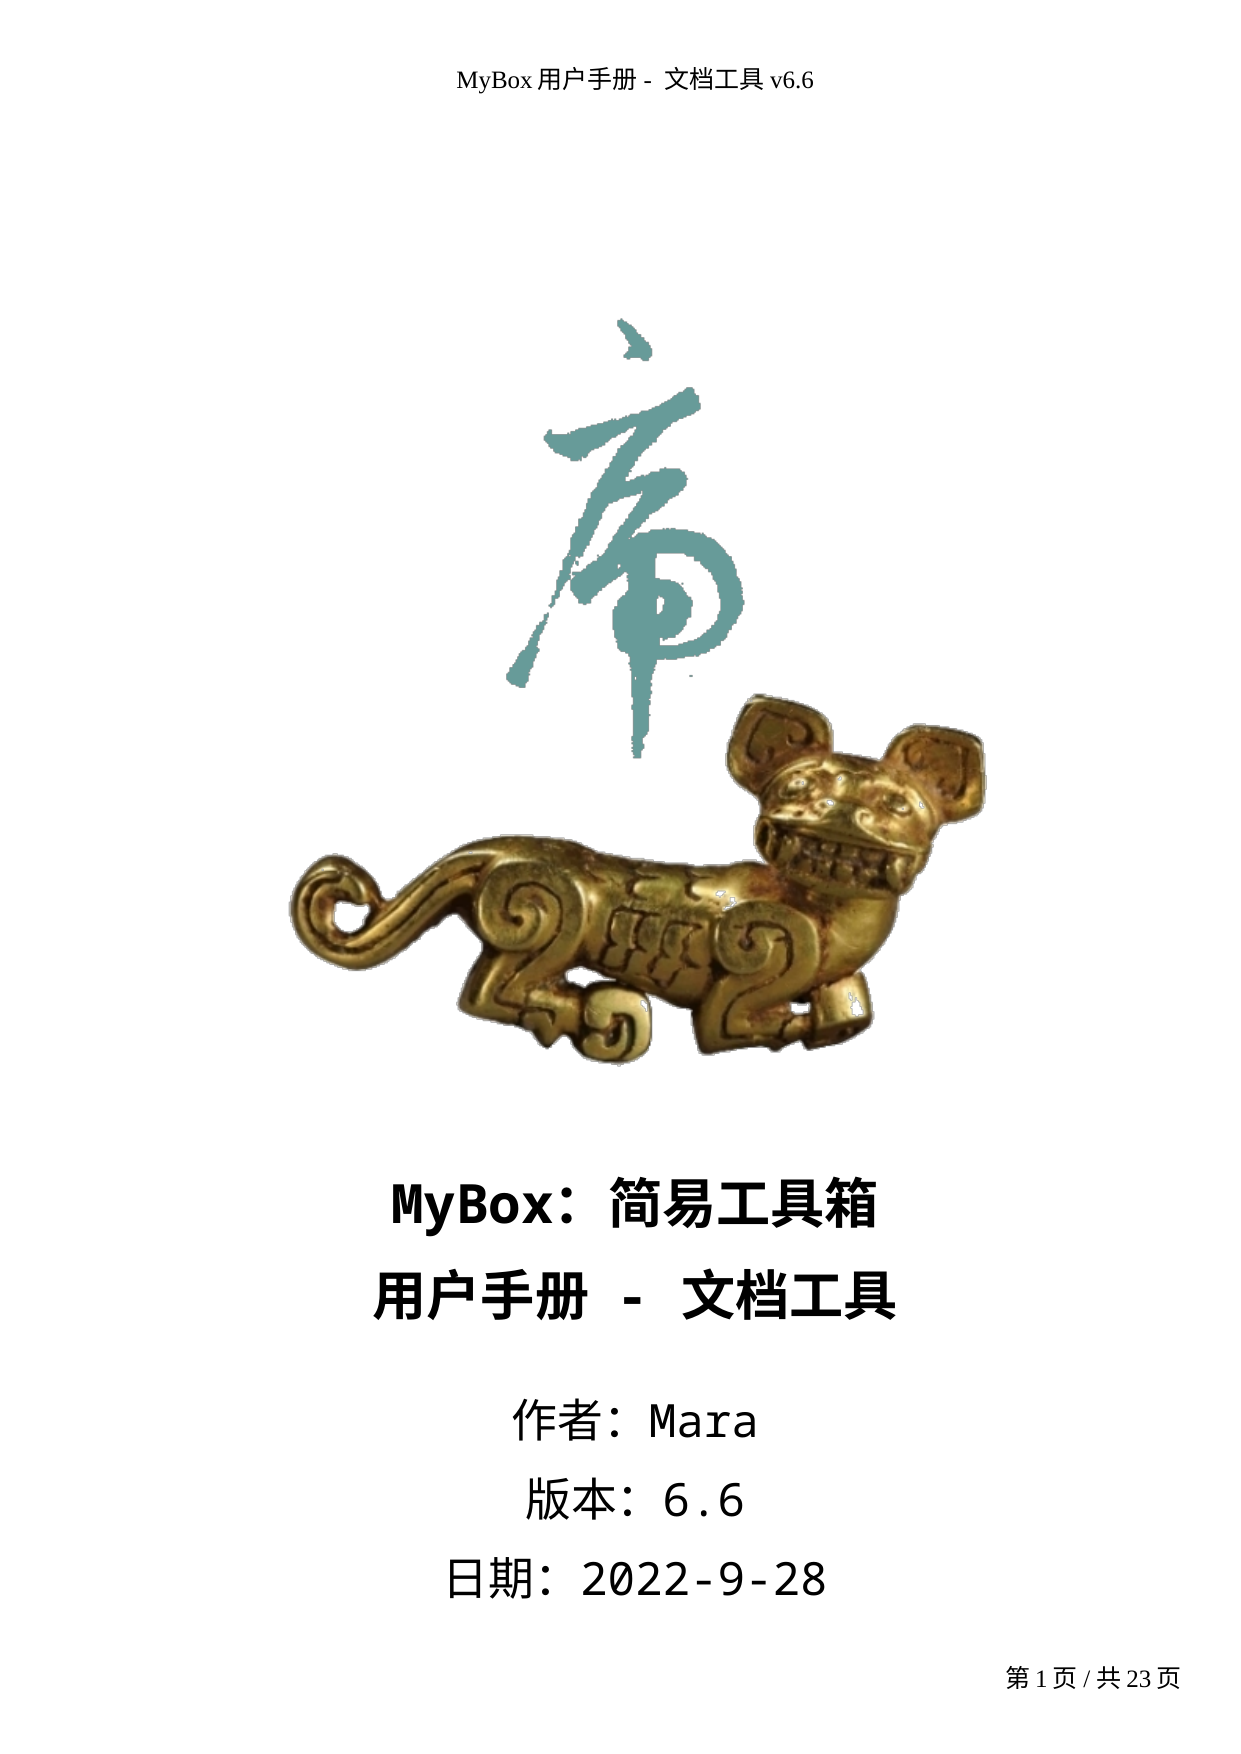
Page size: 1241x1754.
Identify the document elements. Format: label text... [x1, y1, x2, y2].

subtitle MyBox：简易工具箱 [88, 1161, 1181, 1239]
text 版本：6.6 [88, 1463, 1181, 1530]
text 日期：2022-9-28 [88, 1543, 1181, 1609]
picture [244, 297, 1026, 1079]
text 作者：Mara [88, 1384, 1181, 1451]
text 用户手册 - 文档工具 [88, 1252, 1181, 1331]
